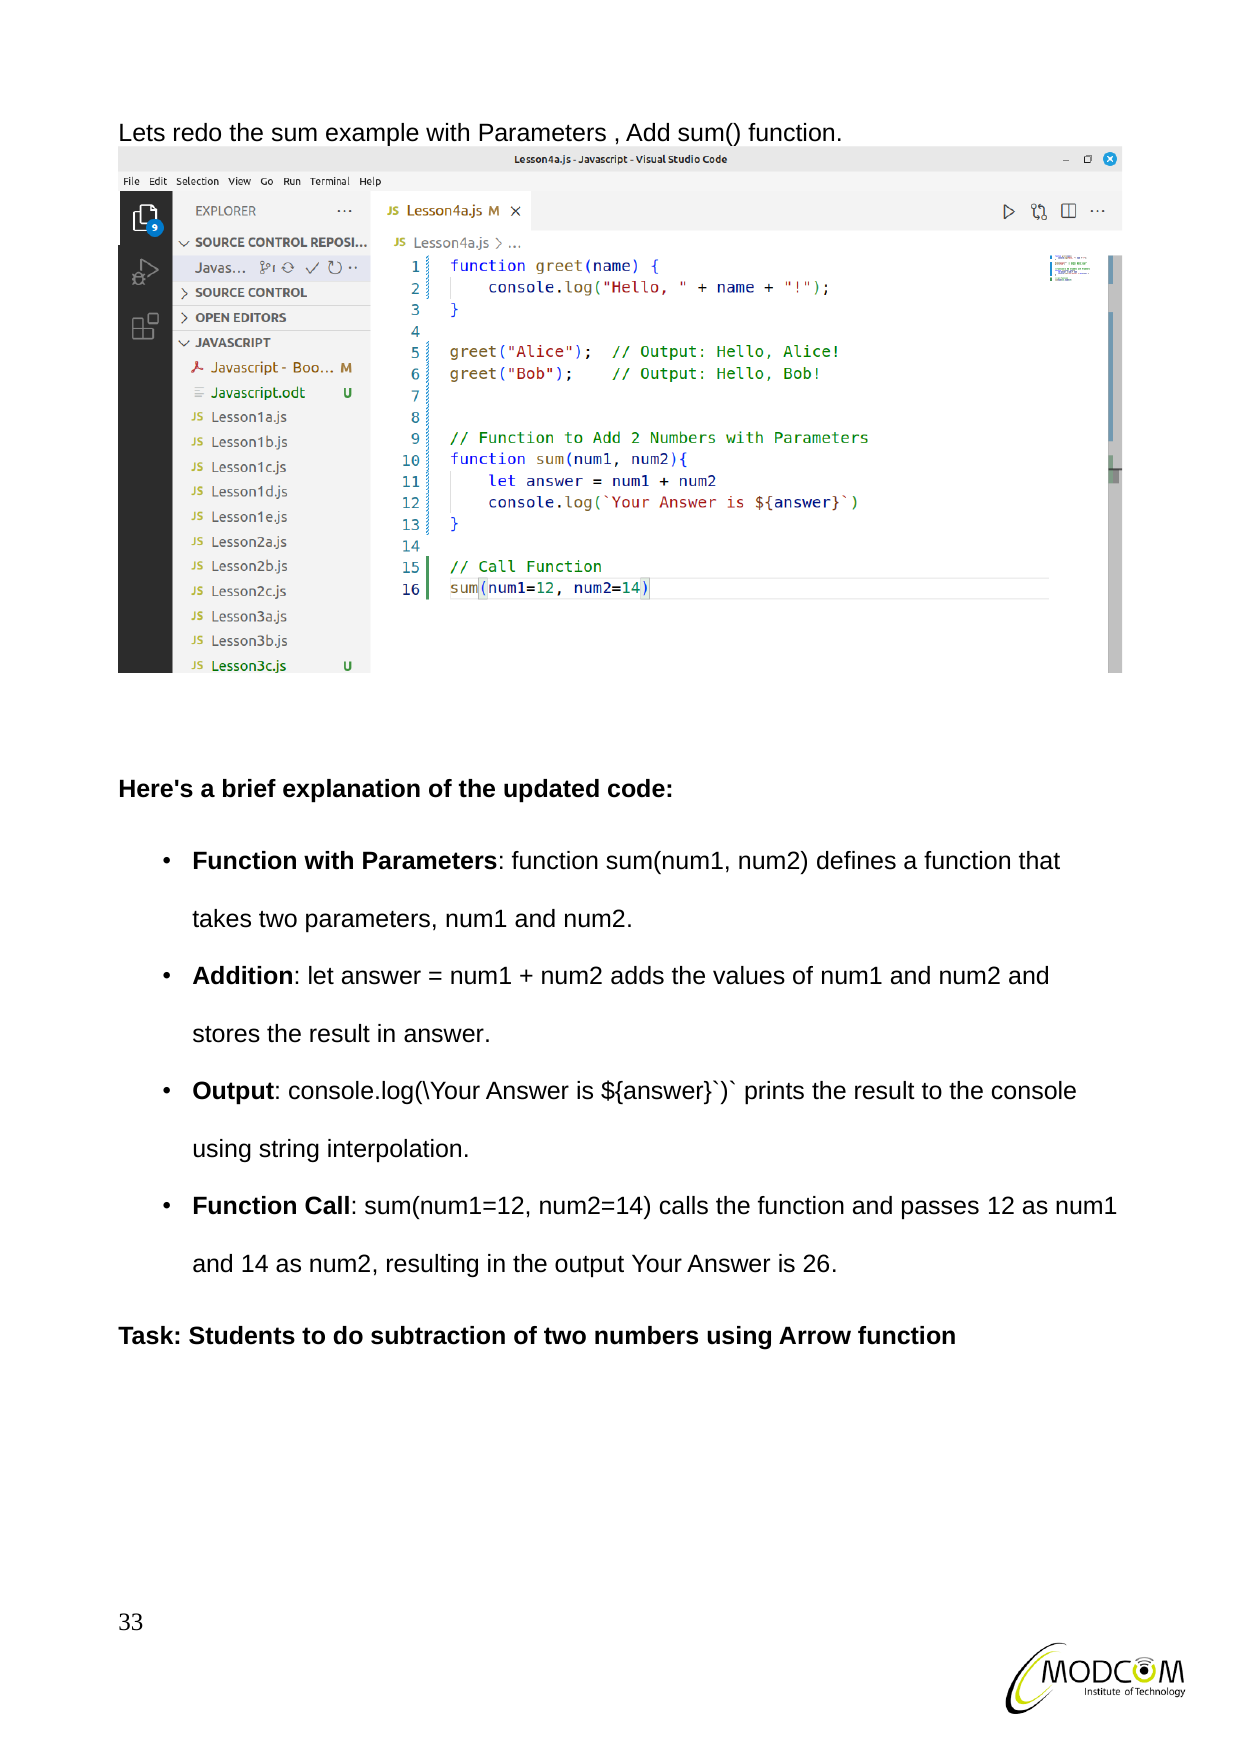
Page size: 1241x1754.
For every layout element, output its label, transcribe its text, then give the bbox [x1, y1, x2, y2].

list Function with Parameters: function sum(num1, num2) defines a function that takes two parameters, num1 and num2. [162, 846, 1122, 932]
picture [118, 146, 1123, 673]
text Task: Students to do subtraction of two numbers using Arrow function [118, 1321, 1122, 1350]
list Addition: let answer = num1 + num2 adds the values of num1 and num2 and stores the result in answer. [162, 961, 1122, 1047]
list Function Call: sum(num1=12, num2=14) calls the function and passes 12 as num1 and 14 as num2, resulting in the output Your Answer is 26. [162, 1191, 1122, 1278]
list Output: console.log(\Your Answer is ${answer}`)` prints the result to the console using string interpolation. [162, 1076, 1122, 1162]
picture [997, 1626, 1191, 1718]
text Here's a brief explanation of the updated code: [118, 774, 1122, 803]
text Lets redo the sum example with Parameters , Add sum() function. [118, 118, 1122, 146]
